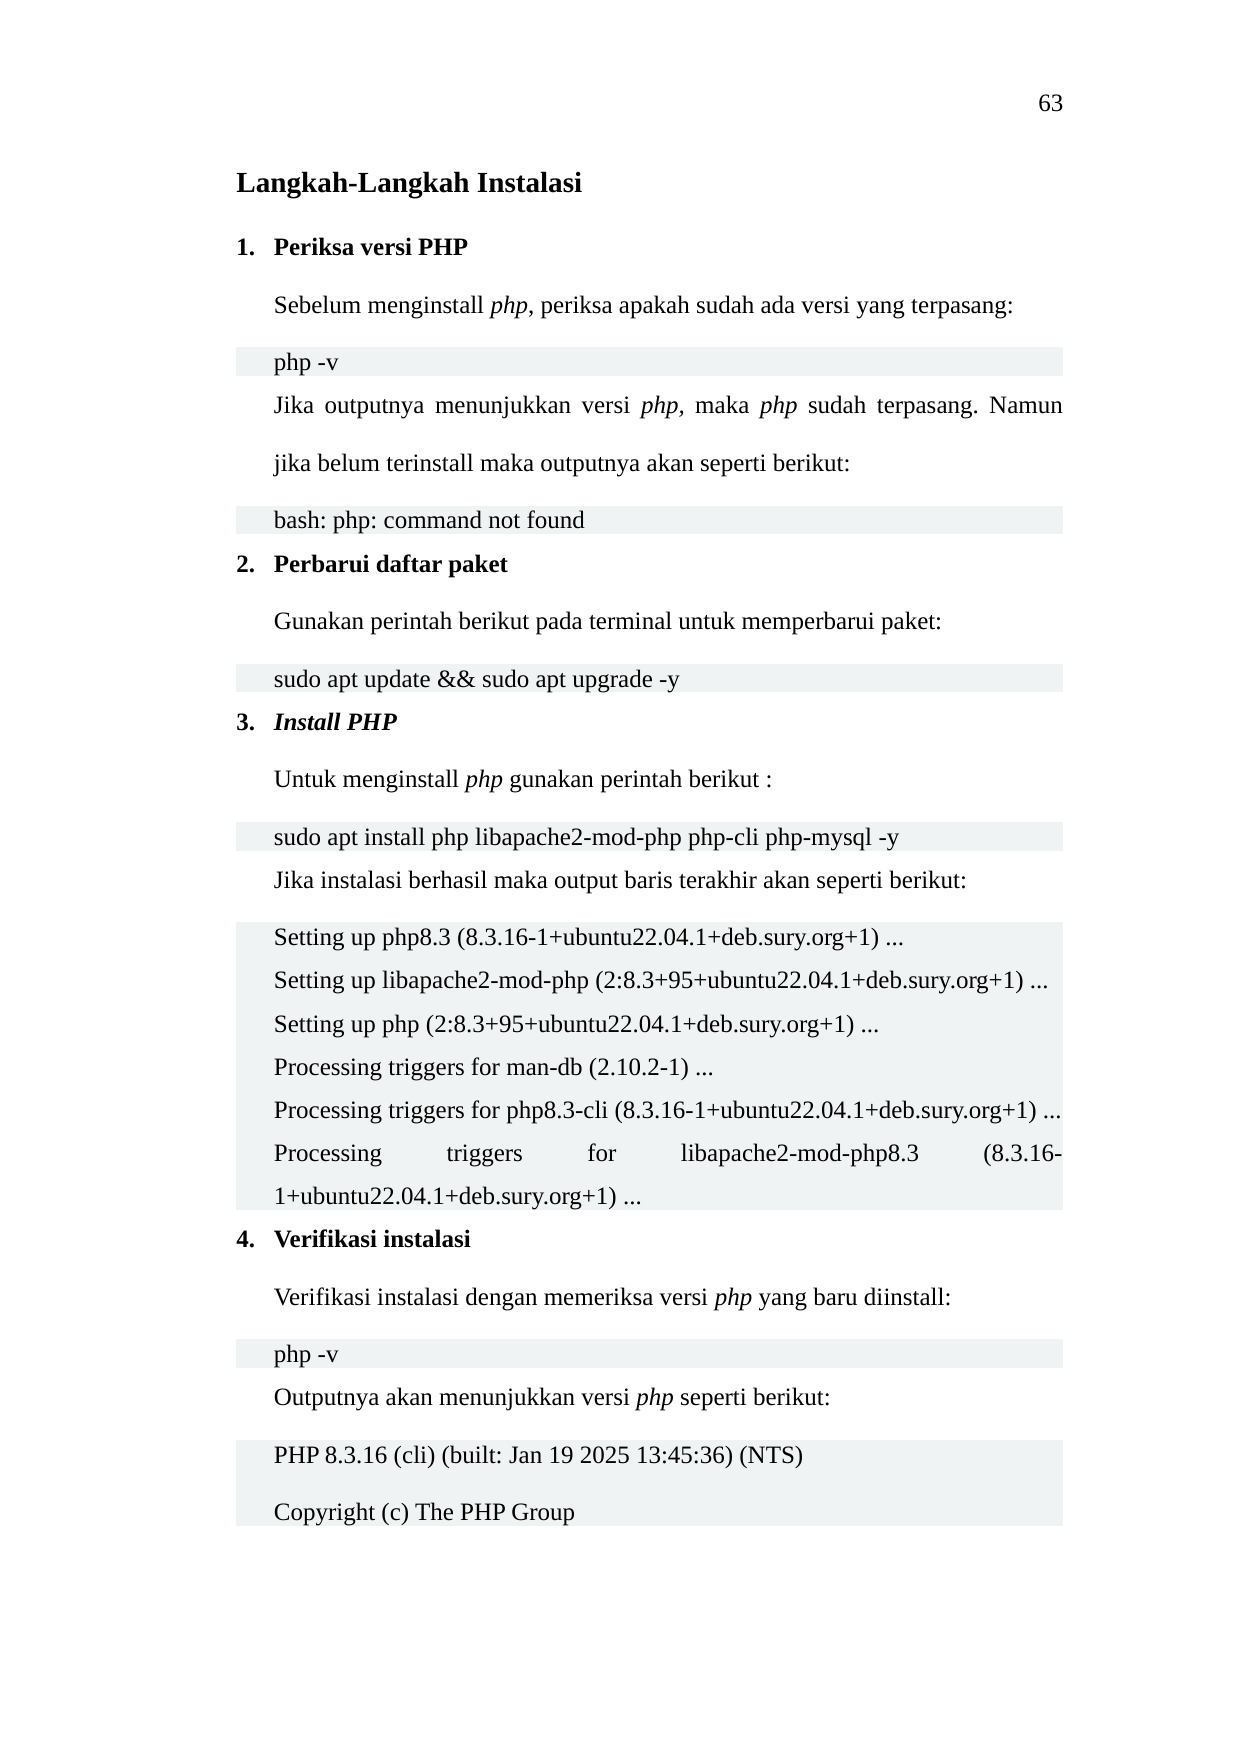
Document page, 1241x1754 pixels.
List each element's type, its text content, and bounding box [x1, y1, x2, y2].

list Jika outputnya menunjukkan versi php, maka php sudah terpasang. Namun jika belum terinstall maka outputnya akan seperti berikut: [236, 391, 1063, 477]
list Processing triggers for libapache2-mod-php8.3 (8.3.16-1+ubuntu22.04.1+deb.sury.org+1) ... [236, 1138, 1063, 1210]
list Setting up php (2:8.3+95+ubuntu22.04.1+deb.sury.org+1) ... [236, 1009, 1063, 1037]
list php -v [236, 1339, 1063, 1368]
list Jika instalasi berhasil maka output baris terakhir akan seperti berikut: [236, 865, 1063, 894]
list sudo apt update && sudo apt upgrade -y [236, 664, 1063, 692]
list Processing triggers for man-db (2.10.2-1) ... [236, 1052, 1063, 1081]
list sudo apt install php libapache2-mod-php php-cli php-mysql -y [236, 822, 1063, 851]
list Verifikasi instalasi dengan memeriksa versi php yang baru diinstall: [236, 1282, 1063, 1311]
list Sebelum menginstall php, periksa apakah sudah ada versi yang terpasang: [236, 290, 1063, 319]
list Untuk menginstall php gunakan perintah berikut : [236, 764, 1063, 793]
list php -v [236, 347, 1063, 376]
list Perbarui daftar paket [236, 549, 1063, 577]
list Verifikasi instalasi [236, 1224, 1063, 1253]
list Processing triggers for php8.3-cli (8.3.16-1+ubuntu22.04.1+deb.sury.org+1) ... [236, 1095, 1063, 1124]
list Setting up libapache2-mod-php (2:8.3+95+ubuntu22.04.1+deb.sury.org+1) ... [236, 966, 1063, 994]
list bash: php: command not found [236, 506, 1063, 534]
list Setting up php8.3 (8.3.16-1+ubuntu22.04.1+deb.sury.org+1) ... [236, 922, 1063, 951]
list Periksa versi PHP [236, 232, 1063, 261]
list Install PHP [236, 707, 1063, 736]
list Copyright (c) The PHP Group [236, 1497, 1063, 1526]
list Gunakan perintah berikut pada terminal untuk memperbarui paket: [236, 606, 1063, 635]
list Outputnya akan menunjukkan versi php seperti berikut: [236, 1382, 1063, 1411]
list PHP 8.3.16 (cli) (built: Jan 19 2025 13:45:36) (NTS) [236, 1440, 1063, 1469]
text Langkah-Langkah Instalasi [236, 165, 1063, 199]
